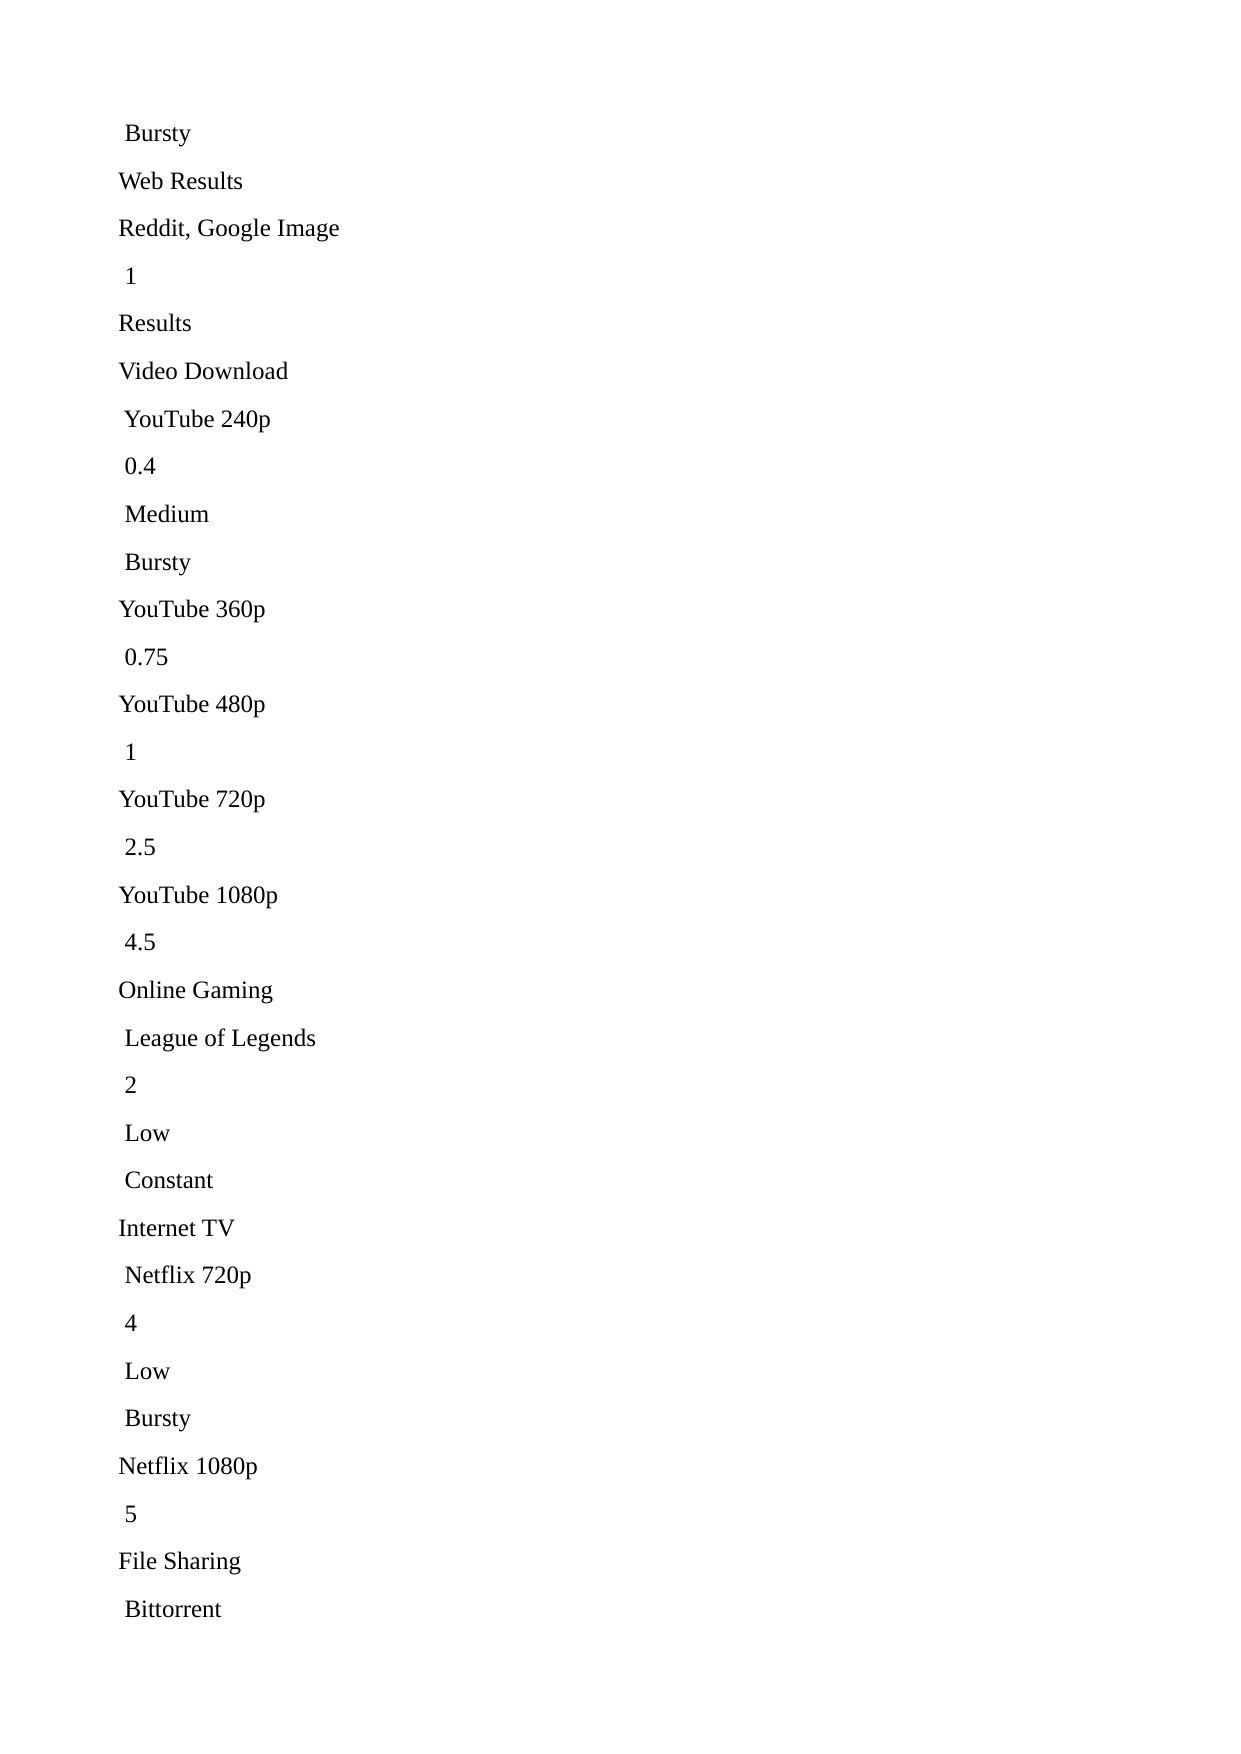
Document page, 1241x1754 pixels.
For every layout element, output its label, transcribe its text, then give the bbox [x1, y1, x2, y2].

text 2 [118, 1070, 1122, 1099]
text League of Legends [118, 1023, 1122, 1051]
text 0.4 [118, 451, 1122, 480]
text Bursty [118, 547, 1122, 575]
text Bursty [118, 1403, 1122, 1432]
text 1 [118, 737, 1122, 766]
text YouTube 720p [118, 784, 1122, 813]
text 4 [118, 1308, 1122, 1337]
text YouTube 360p [118, 594, 1122, 623]
text Netflix 1080p [118, 1451, 1122, 1480]
text 5 [118, 1499, 1122, 1527]
text YouTube 480p [118, 689, 1122, 718]
text Low [118, 1118, 1122, 1147]
text Internet TV [118, 1213, 1122, 1242]
text Video Download [118, 356, 1122, 385]
text Constant [118, 1165, 1122, 1194]
text Low [118, 1356, 1122, 1384]
text YouTube 1080p [118, 880, 1122, 908]
text Online Gaming [118, 975, 1122, 1004]
text Bittorrent [118, 1594, 1122, 1623]
text Netflix 720p [118, 1261, 1122, 1289]
text File Sharing [118, 1546, 1122, 1575]
text Web Results [118, 166, 1122, 194]
text Results [118, 308, 1122, 337]
text Bursty [118, 118, 1122, 147]
text Medium [118, 499, 1122, 528]
text 1 [118, 261, 1122, 290]
text YouTube 240p [118, 404, 1122, 432]
text 2.5 [118, 832, 1122, 861]
text Reddit, Google Image [118, 213, 1122, 242]
text 4.5 [118, 927, 1122, 956]
text 0.75 [118, 642, 1122, 671]
